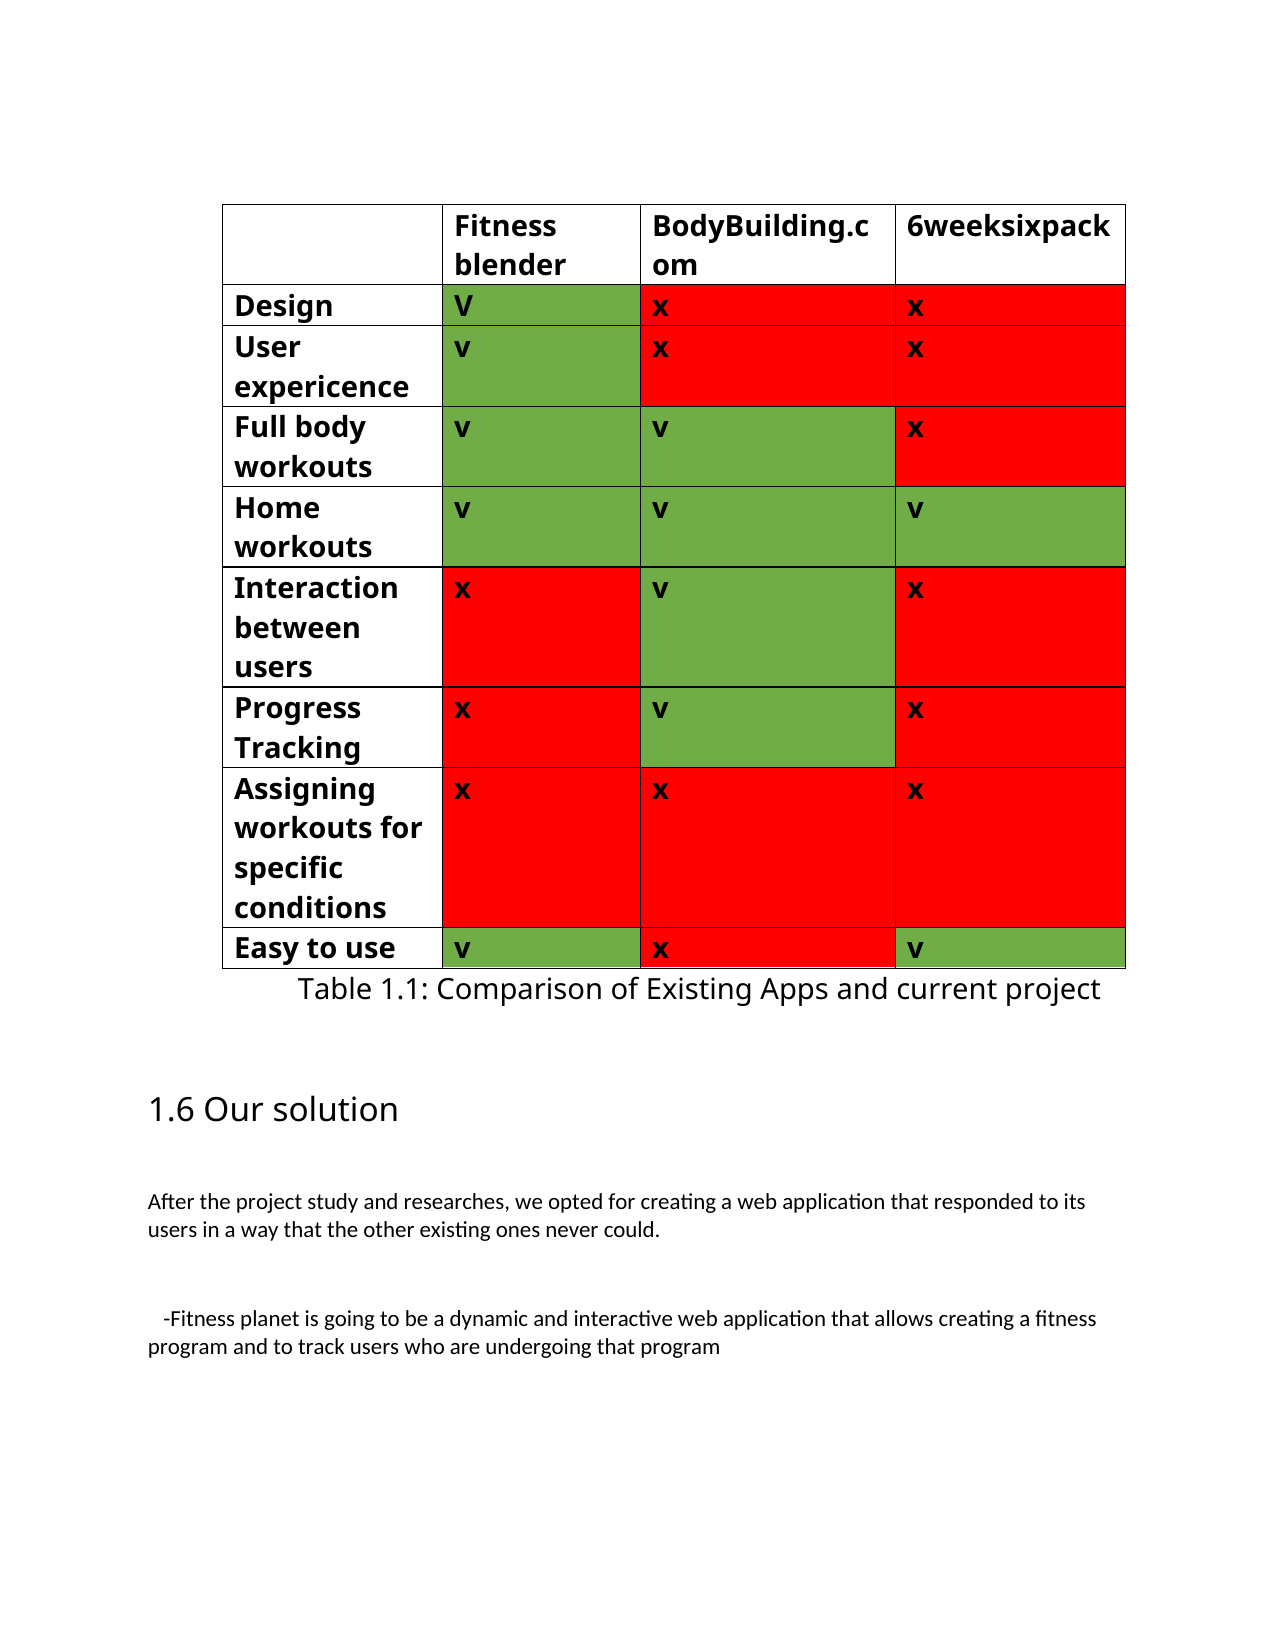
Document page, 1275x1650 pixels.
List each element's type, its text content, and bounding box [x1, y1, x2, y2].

table_cell Full body workouts [223, 407, 442, 486]
table_cell x [641, 768, 895, 927]
table_header BodyBuilding.com [641, 205, 895, 284]
table_cell V [443, 285, 640, 325]
table_cell x [443, 768, 640, 927]
table_cell User expericence [223, 326, 442, 406]
table_cell v [641, 487, 895, 566]
table_cell v [641, 568, 895, 686]
table_header 6weeksixpack [896, 205, 1125, 284]
table_cell v [443, 928, 640, 967]
table_cell v [641, 407, 895, 486]
table_cell x [443, 688, 640, 767]
text After the project study and researches, we opted for creating a web application that responded to its users in a way that the other existing ones never could. [148, 1187, 1127, 1243]
table_cell v [443, 407, 640, 486]
table_cell Interaction between users [223, 568, 442, 686]
table_cell x [896, 568, 1125, 686]
table_cell x [896, 407, 1125, 486]
text Table 1.1: Comparison of Existing Apps and current project [223, 968, 1127, 1008]
table_cell v [443, 487, 640, 566]
subtitle 1.6 Our solution [148, 1085, 1127, 1131]
table_cell x [896, 688, 1125, 767]
table_cell x [641, 326, 895, 406]
table_cell x [896, 285, 1125, 325]
table_cell x [443, 568, 640, 686]
table_cell x [641, 285, 895, 325]
table_cell Design [223, 285, 442, 325]
table_cell x [641, 928, 895, 967]
table_cell v [641, 688, 895, 767]
table_cell x [896, 768, 1125, 927]
table_cell v [896, 487, 1125, 566]
table_cell v [896, 928, 1125, 967]
text -Fitness planet is going to be a dynamic and interactive web application that allows creating a fitness program and to track users who are undergoing that program [148, 1304, 1127, 1361]
table_cell v [443, 326, 640, 406]
table_cell Assigning workouts for specific conditions [223, 768, 442, 927]
table_header Fitness blender [443, 205, 640, 284]
table_cell x [896, 326, 1125, 406]
table_cell Progress Tracking [223, 688, 442, 767]
table_header [223, 205, 442, 284]
table_cell Easy to use [223, 928, 442, 967]
table_cell Home workouts [223, 487, 442, 566]
